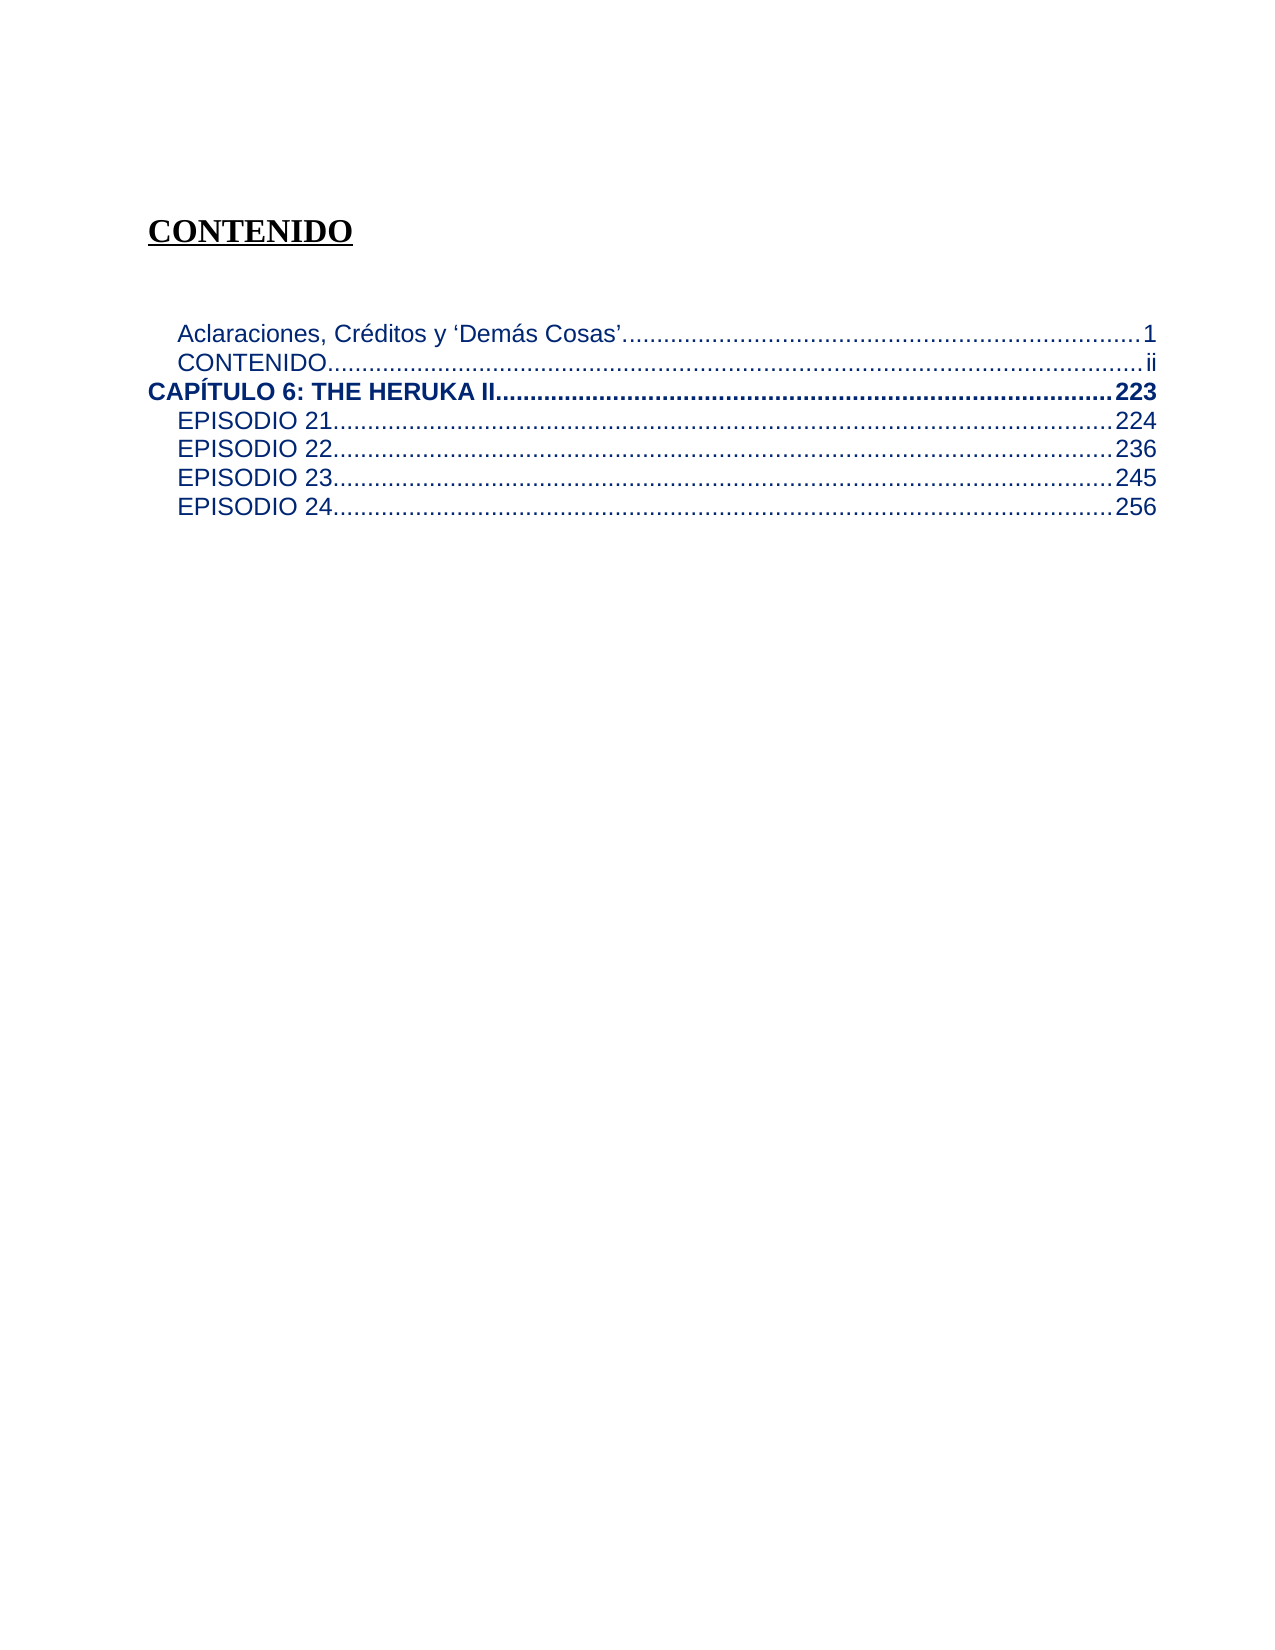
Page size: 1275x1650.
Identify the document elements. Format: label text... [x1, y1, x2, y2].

text EPISODIO 22 236 [177, 434, 1157, 463]
text EPISODIO 23 245 [177, 463, 1157, 492]
subtitle CONTENIDO [148, 211, 1157, 249]
text CONTENIDO ii [177, 348, 1157, 377]
text CAPÍTULO 6: THE HERUKA II 223 [148, 377, 1157, 406]
text EPISODIO 24 256 [177, 492, 1157, 521]
text EPISODIO 21 224 [177, 406, 1157, 434]
text Aclaraciones, Créditos y ‘Demás Cosas’. 1 [177, 319, 1157, 348]
